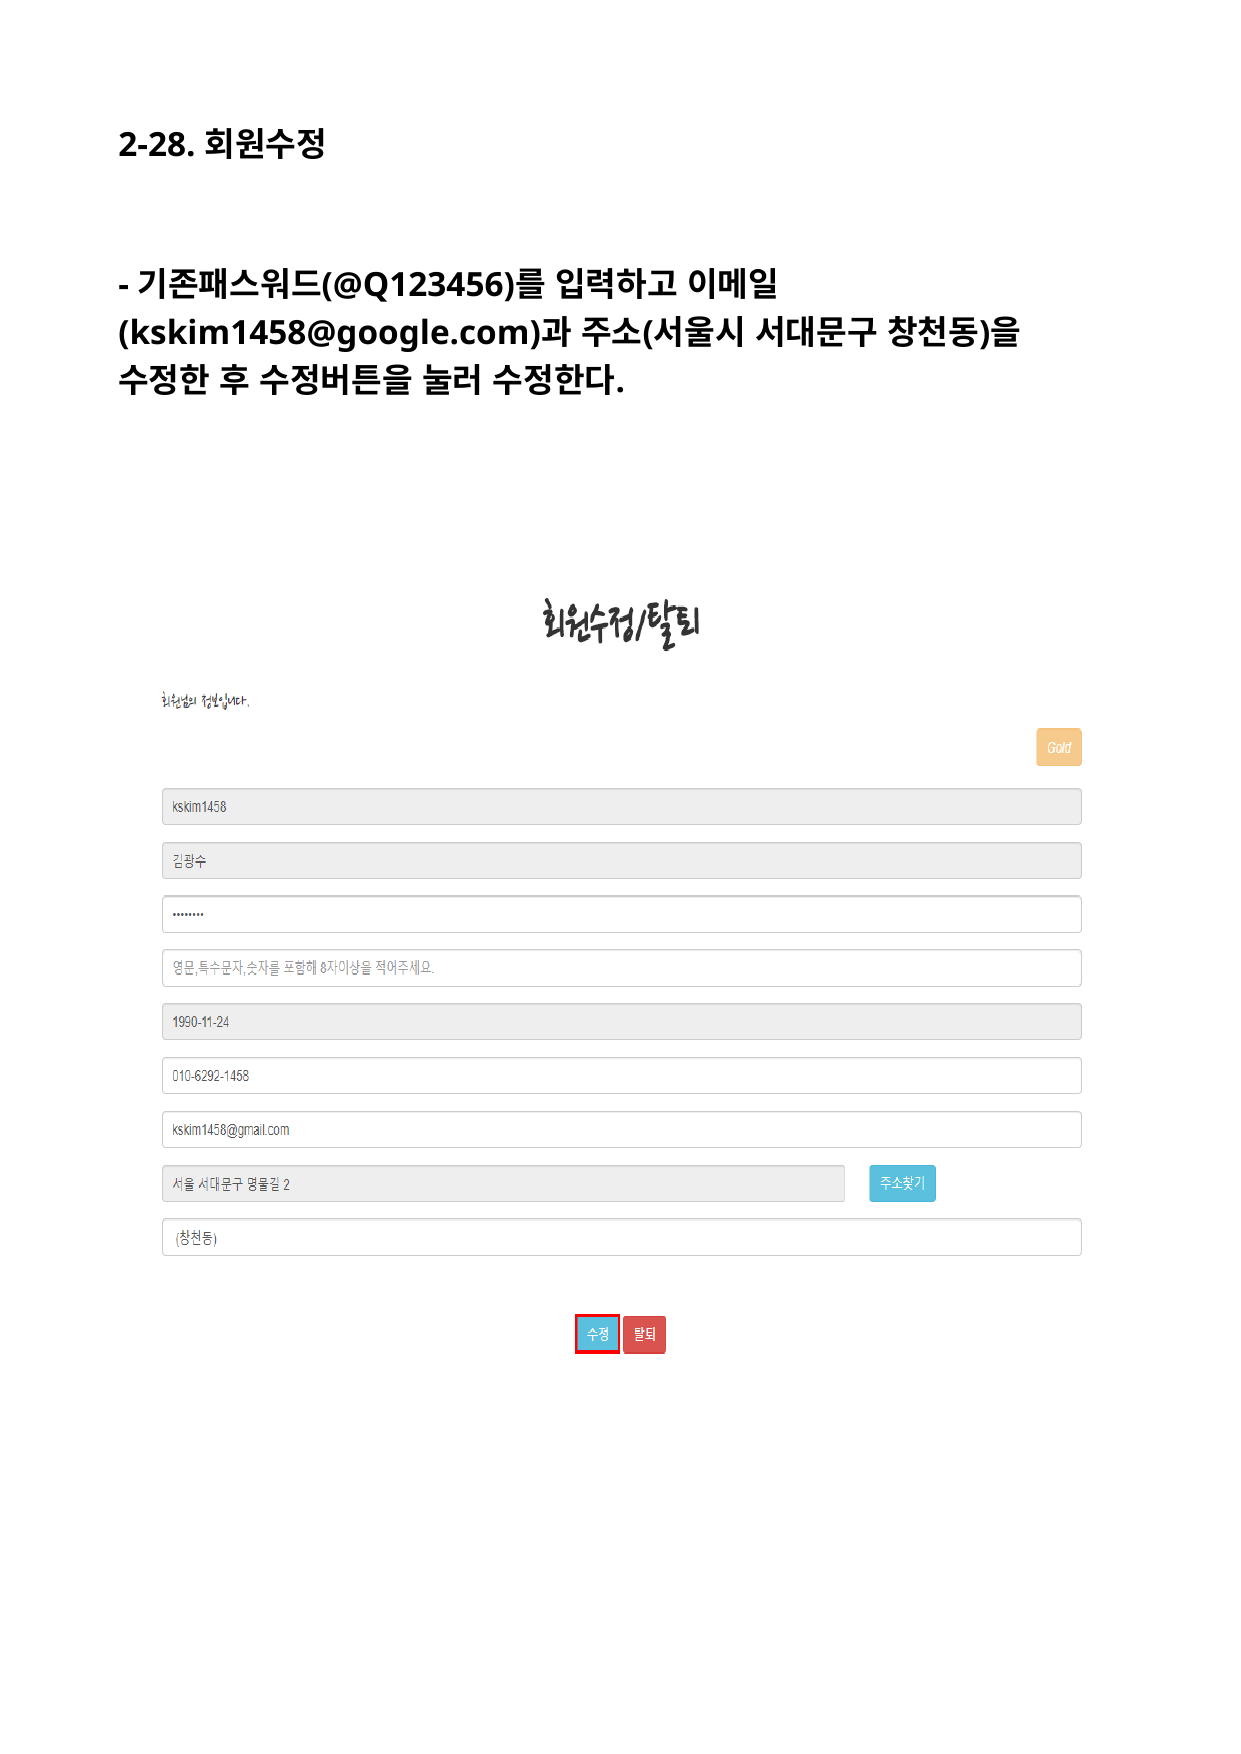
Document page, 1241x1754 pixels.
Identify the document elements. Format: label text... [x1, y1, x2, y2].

picture [123, 584, 1128, 1354]
text 2-28. 회원수정 [118, 118, 1122, 167]
text - 기존패스워드(@Q123456)를 입력하고 이메일(kskim1458@google.com)과 주소(서울시 서대문구 창천동)을 수정한 후 수정버튼을 눌러 수정한다. [118, 257, 1122, 403]
